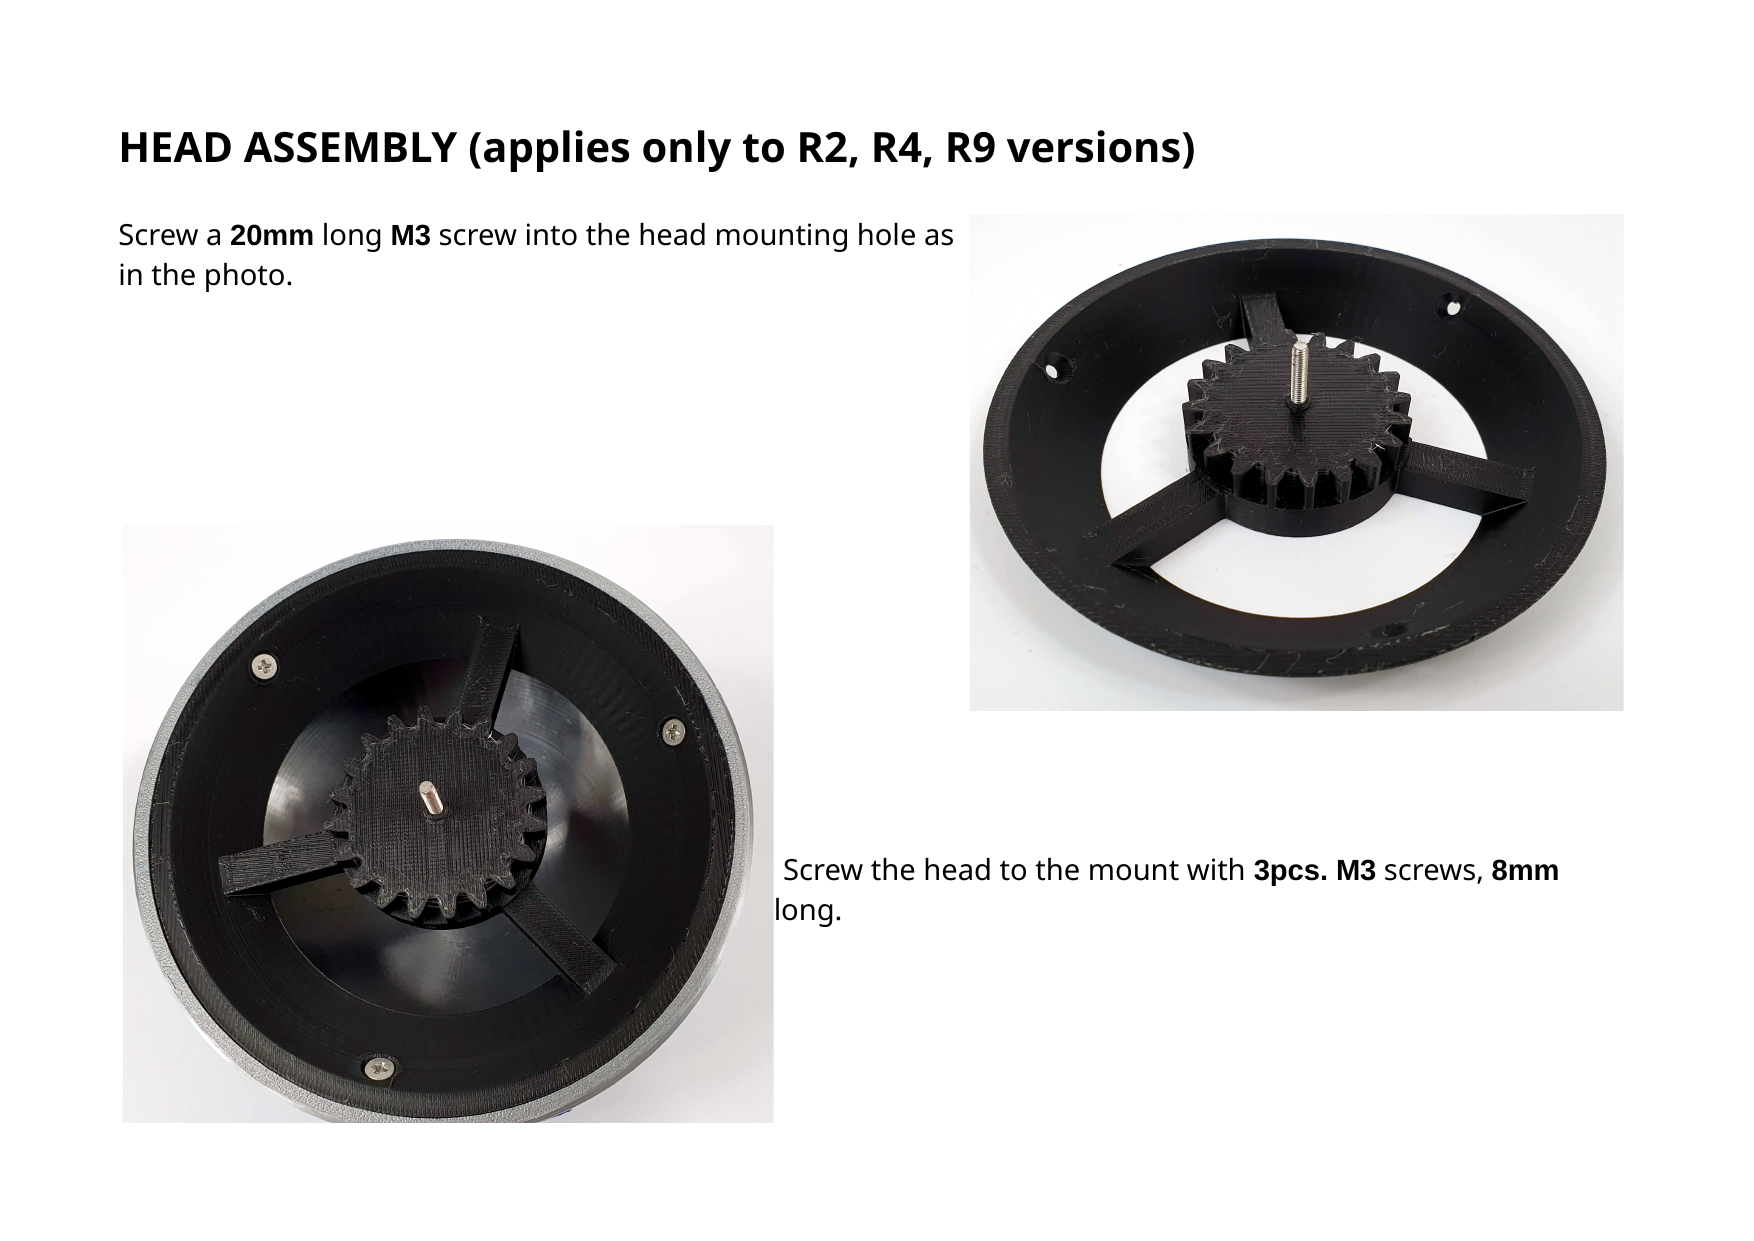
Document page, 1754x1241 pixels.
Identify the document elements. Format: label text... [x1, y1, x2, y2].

picture [122, 525, 774, 1123]
picture [969, 214, 1624, 711]
text HEAD ASSEMBLY (applies only to R2, R4, R9 versions) [118, 118, 1636, 175]
text Screw the head to the mount with 3pcs. M3 screws, 8mm long. [774, 849, 1636, 929]
text Screw a 20mm long M3 screw into the head mounting hole as in the photo. [118, 214, 969, 294]
